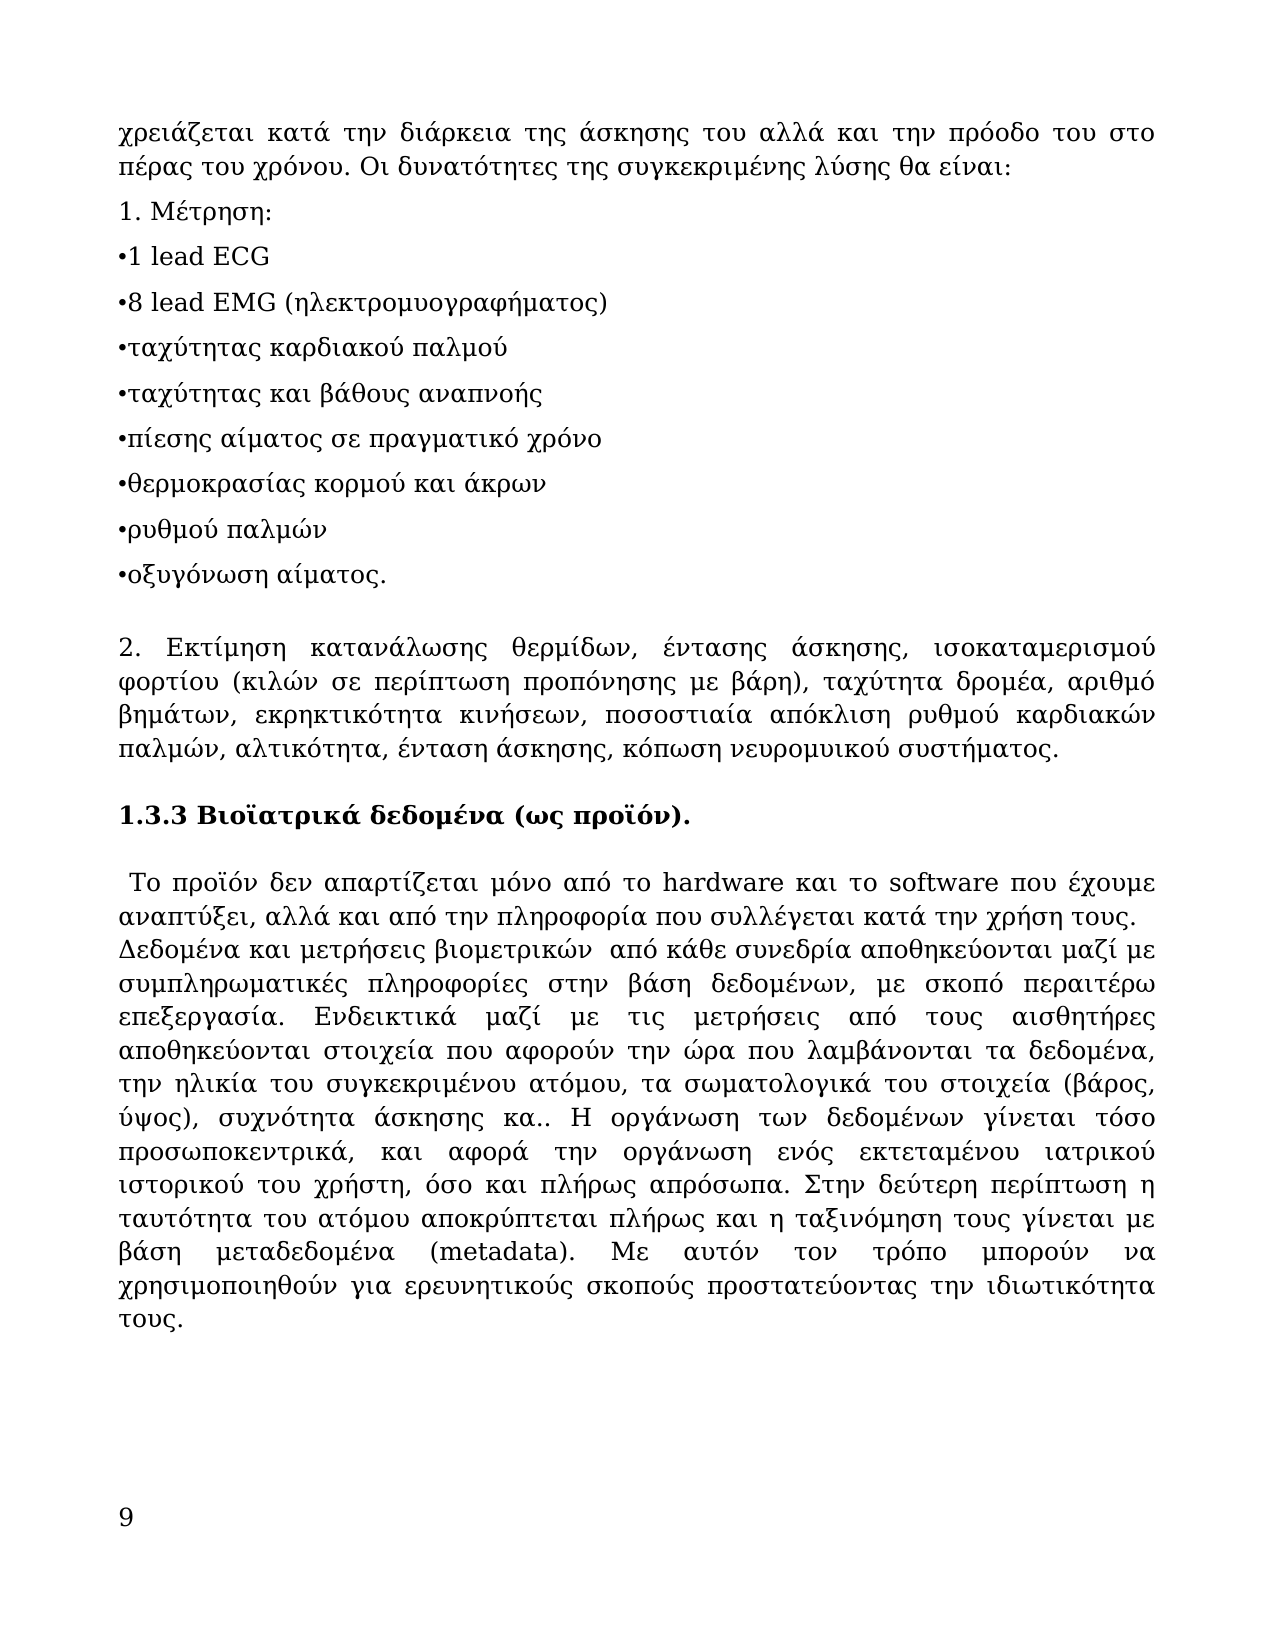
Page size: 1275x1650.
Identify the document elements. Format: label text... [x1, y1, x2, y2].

text 1.3.3 Βιοϊατρικά δεδομένα (ως προϊόν). [118, 801, 1157, 831]
text χρειάζεται κατά την διάρκεια της άσκησης του αλλά και την πρόοδο του στο πέρας του χρόνου. Οι δυνατότητες της συγκεκριμένης λύσης θα είναι: [118, 118, 1157, 181]
list πίεσης αίματος σε πραγματικό χρόνο [118, 424, 1157, 453]
list 8 lead EMG (ηλεκτρομυογραφήματος) [118, 288, 1157, 317]
list ταχύτητας και βάθους αναπνοής [118, 379, 1157, 408]
list 1 lead ECG [118, 242, 1157, 272]
list θερμοκρασίας κορμού και άκρων [118, 469, 1157, 499]
list οξυγόνωση αίματος. [118, 560, 1157, 589]
text 2. Εκτίμηση κατανάλωσης θερμίδων, έντασης άσκησης, ισοκαταμερισμού φορτίου (κιλών σε περίπτωση προπόνησης με βάρη), ταχύτητα δρομέα, αριθμό βημάτων, εκρηκτικότητα κινήσεων, ποσοστιαία απόκλιση ρυθμού καρδιακών παλμών, αλτικότητα, ένταση άσκησης, κόπωση νευρομυικού συστήματος. [118, 633, 1157, 763]
list ρυθμού παλμών [118, 515, 1157, 544]
text 1. Μέτρηση: [118, 197, 1157, 226]
list ταχύτητας καρδιακού παλμού [118, 333, 1157, 362]
text Δεδομένα και μετρήσεις βιομετρικών από κάθε συνεδρία αποθηκεύονται μαζί με συμπληρωματικές πληροφορίες στην βάση δεδομένων, με σκοπό περαιτέρω επεξεργασία. Ενδεικτικά μαζί με τις μετρήσεις από τους αισθητήρες αποθηκεύονται στοιχεία που αφορούν την ώρα που λαμβάνονται τα δεδομένα, την ηλικία του συγκεκριμένου ατόμου, τα σωματολογικά του στοιχεία (βάρος, ύψος), συχνότητα άσκησης κα.. Η οργάνωση των δεδομένων γίνεται τόσο προσωποκεντρικά, και αφορά την οργάνωση ενός εκτεταμένου ιατρικού ιστορικού του χρήστη, όσο και πλήρως απρόσωπα. Στην δεύτερη περίπτωση η ταυτότητα του ατόμου αποκρύπτεται πλήρως και η ταξινόμηση τους γίνεται με βάση μεταδεδομένα (metadata). Με αυτόν τον τρόπο μπορούν να χρησιμοποιηθούν για ερευνητικούς σκοπούς προστατεύοντας την ιδιωτικότητα τους. [118, 936, 1157, 1334]
text Το προϊόν δεν απαρτίζεται μόνο από το hardware και το software που έχουμε αναπτύξει, αλλά και από την πληροφορία που συλλέγεται κατά την χρήση τους. [118, 868, 1157, 931]
